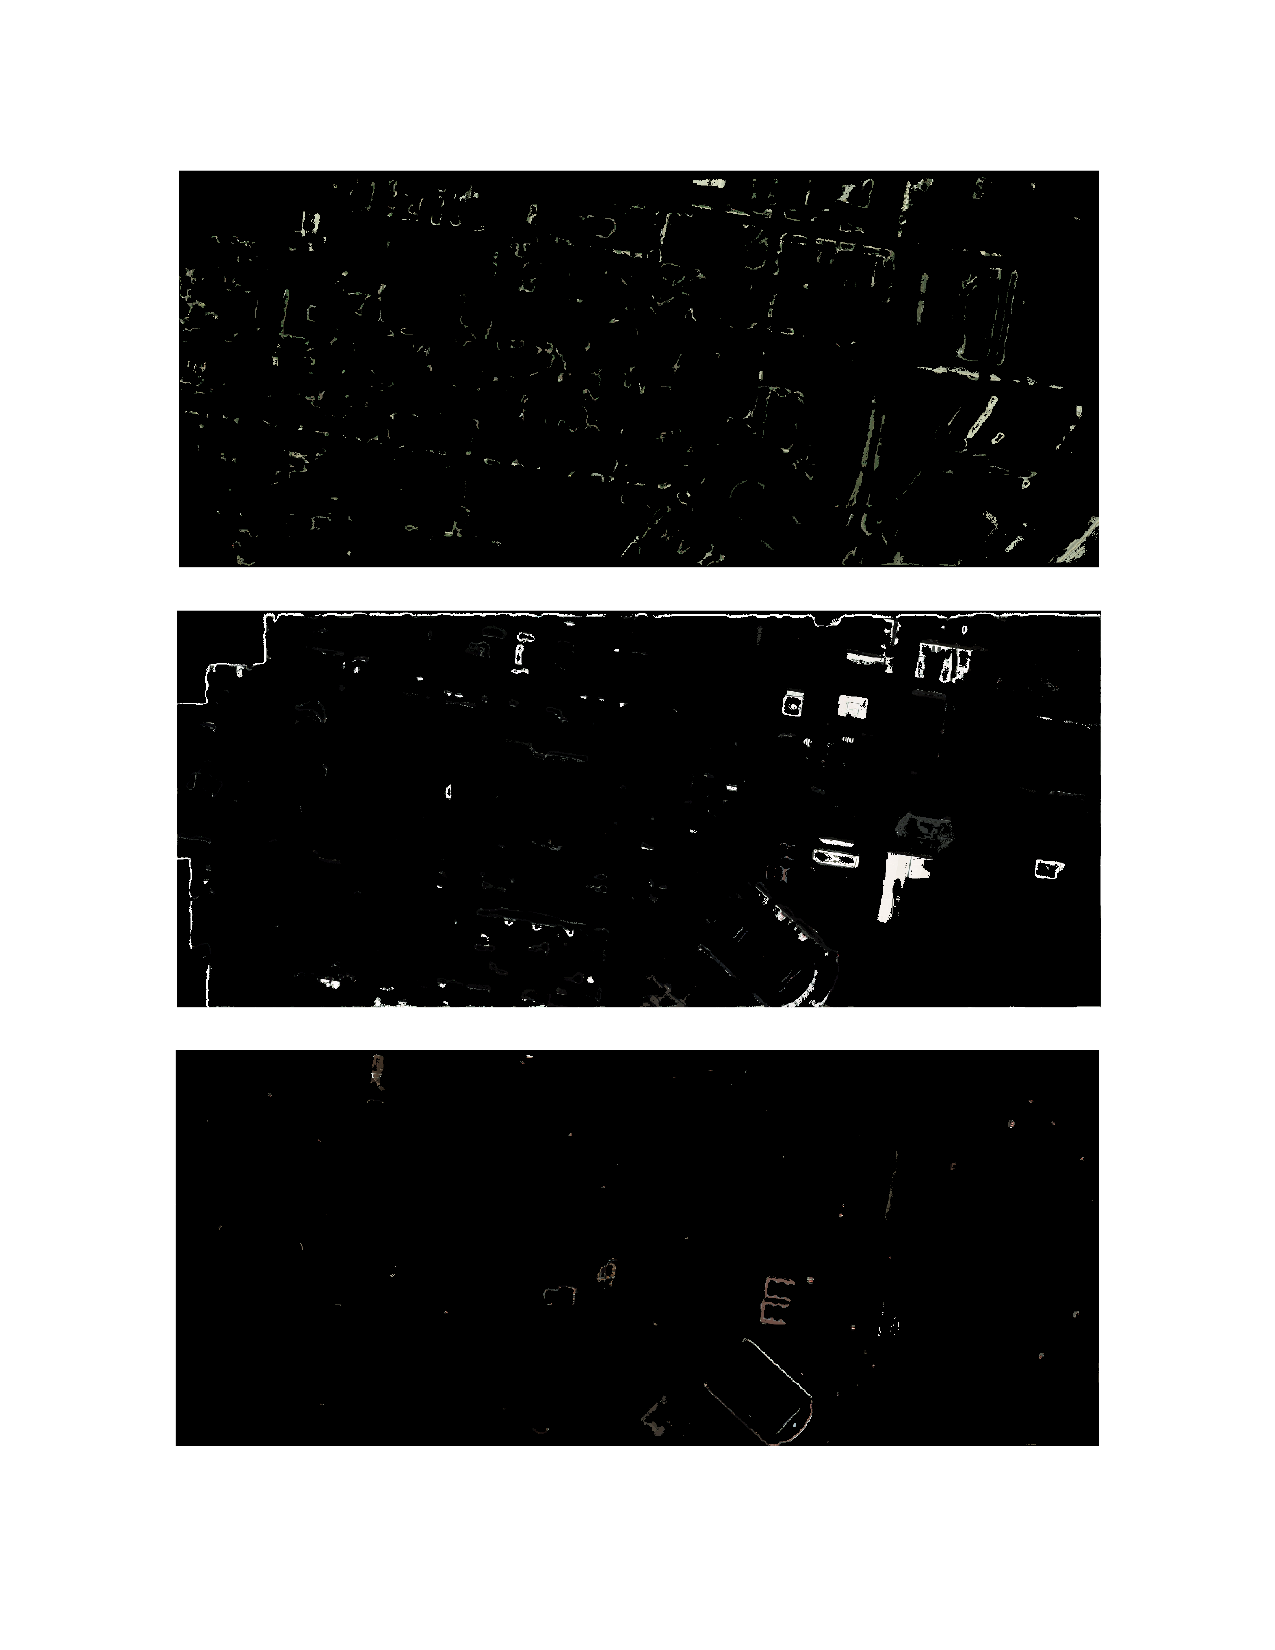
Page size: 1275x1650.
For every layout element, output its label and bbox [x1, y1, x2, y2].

picture [175, 1050, 1100, 1446]
picture [176, 167, 1099, 568]
picture [173, 608, 1102, 1009]
